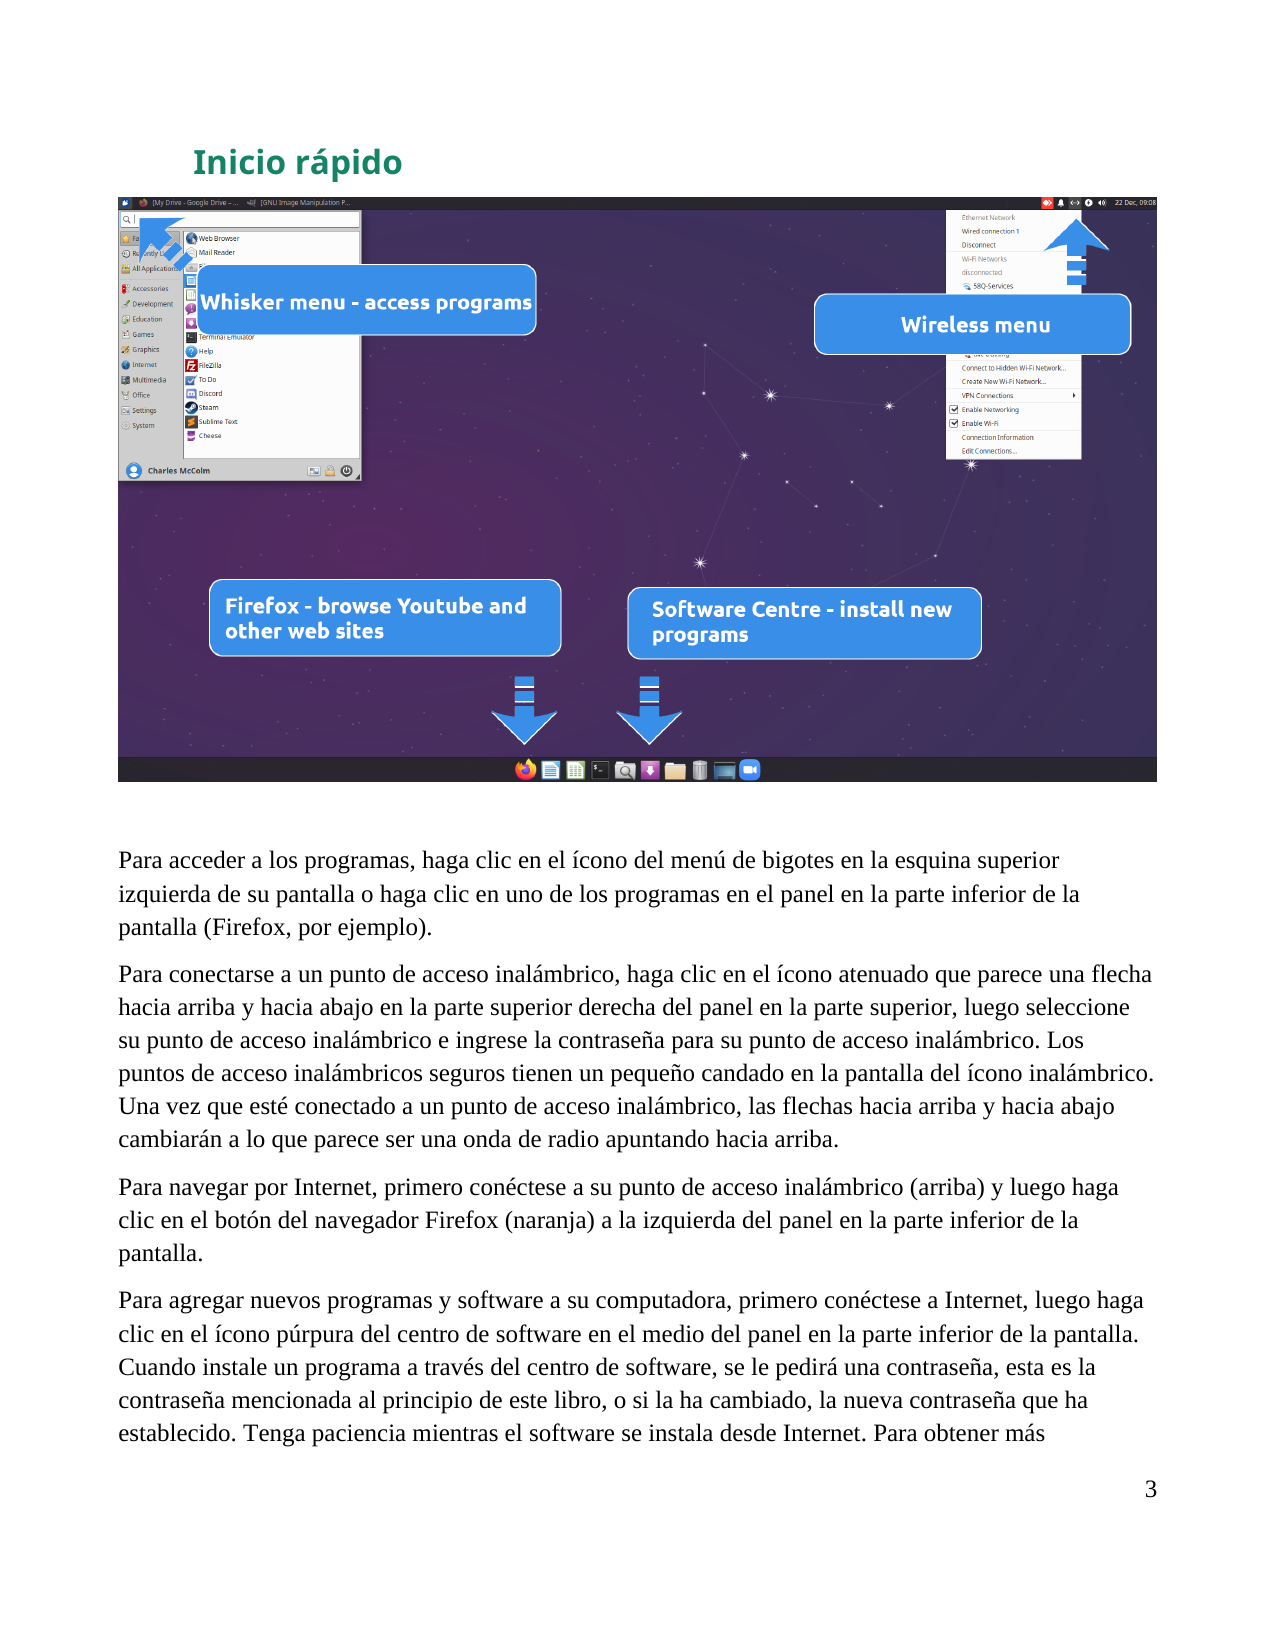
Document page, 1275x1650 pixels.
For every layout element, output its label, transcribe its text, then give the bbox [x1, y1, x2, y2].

picture [118, 197, 1157, 782]
text Para navegar por Internet, primero conéctese a su punto de acceso inalámbrico (arriba) y luego haga clic en el botón del navegador Firefox (naranja) a la izquierda del panel en la parte inferior de la pantalla. [118, 1172, 1157, 1267]
subtitle Inicio rápido [118, 139, 1157, 184]
text Para conectarse a un punto de acceso inalámbrico, haga clic en el ícono atenuado que parece una flecha hacia arriba y hacia abajo en la parte superior derecha del panel en la parte superior, luego seleccione su punto de acceso inalámbrico e ingrese la contraseña para su punto de acceso inalámbrico. Los puntos de acceso inalámbricos seguros tienen un pequeño candado en la pantalla del ícono inalámbrico. Una vez que esté conectado a un punto de acceso inalámbrico, las flechas hacia arriba y hacia abajo cambiarán a lo que parece ser una onda de radio apuntando hacia arriba. [118, 959, 1157, 1153]
text Para acceder a los programas, haga clic en el ícono del menú de bigotes en la esquina superior izquierda de su pantalla o haga clic en uno de los programas en el panel en la parte inferior de la pantalla (Firefox, por ejemplo). [118, 846, 1157, 940]
text Para agregar nuevos programas y software a su computadora, primero conéctese a Internet, luego haga clic en el ícono púrpura del centro de software en el medio del panel en la parte inferior de la pantalla. Cuando instale un programa a través del centro de software, se le pedirá una contraseña, esta es la contraseña mencionada al principio de este libro, o si la ha cambiado, la nueva contraseña que ha establecido. Tenga paciencia mientras el software se instala desde Internet. Para obtener más [118, 1286, 1157, 1446]
